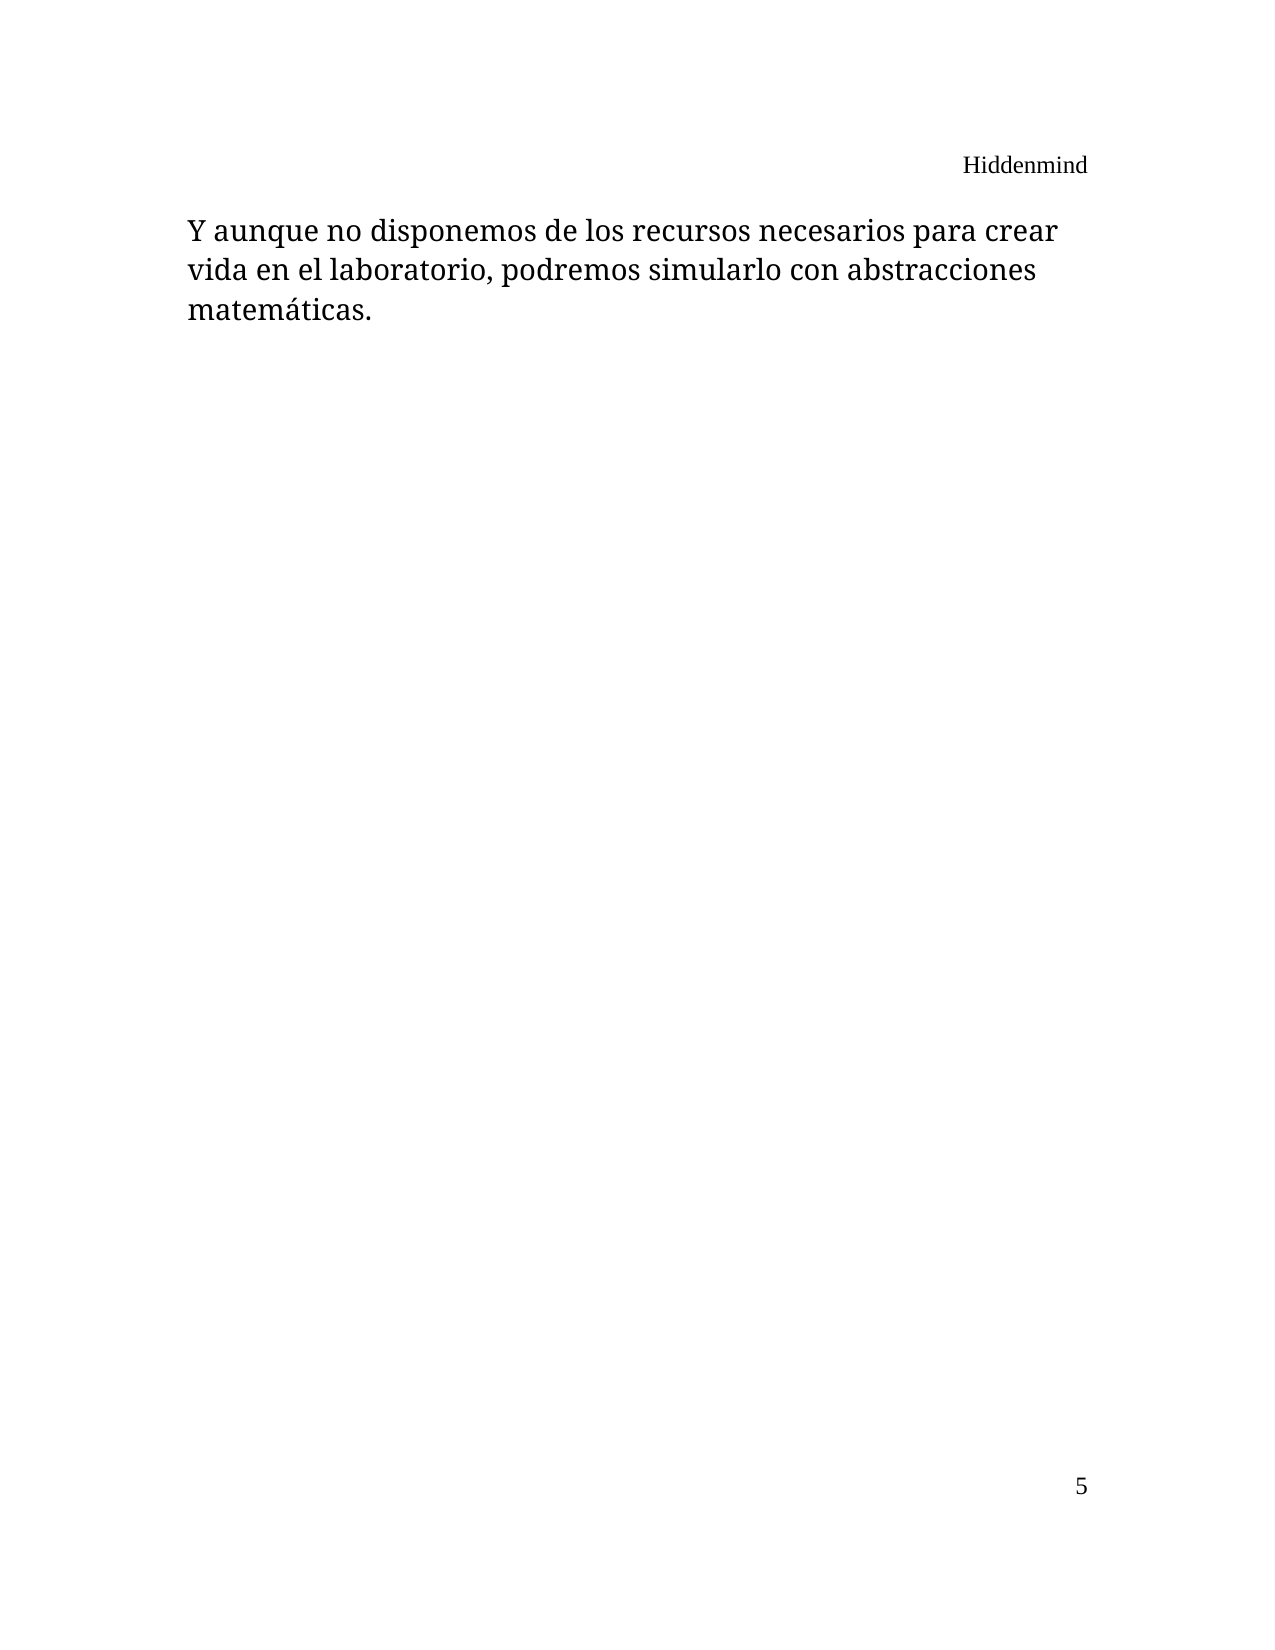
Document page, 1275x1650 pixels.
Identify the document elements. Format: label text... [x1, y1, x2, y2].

text Y aunque no disponemos de los recursos necesarios para crear vida en el laboratorio, podremos simularlo con abstracciones matemáticas. [187, 210, 1087, 329]
